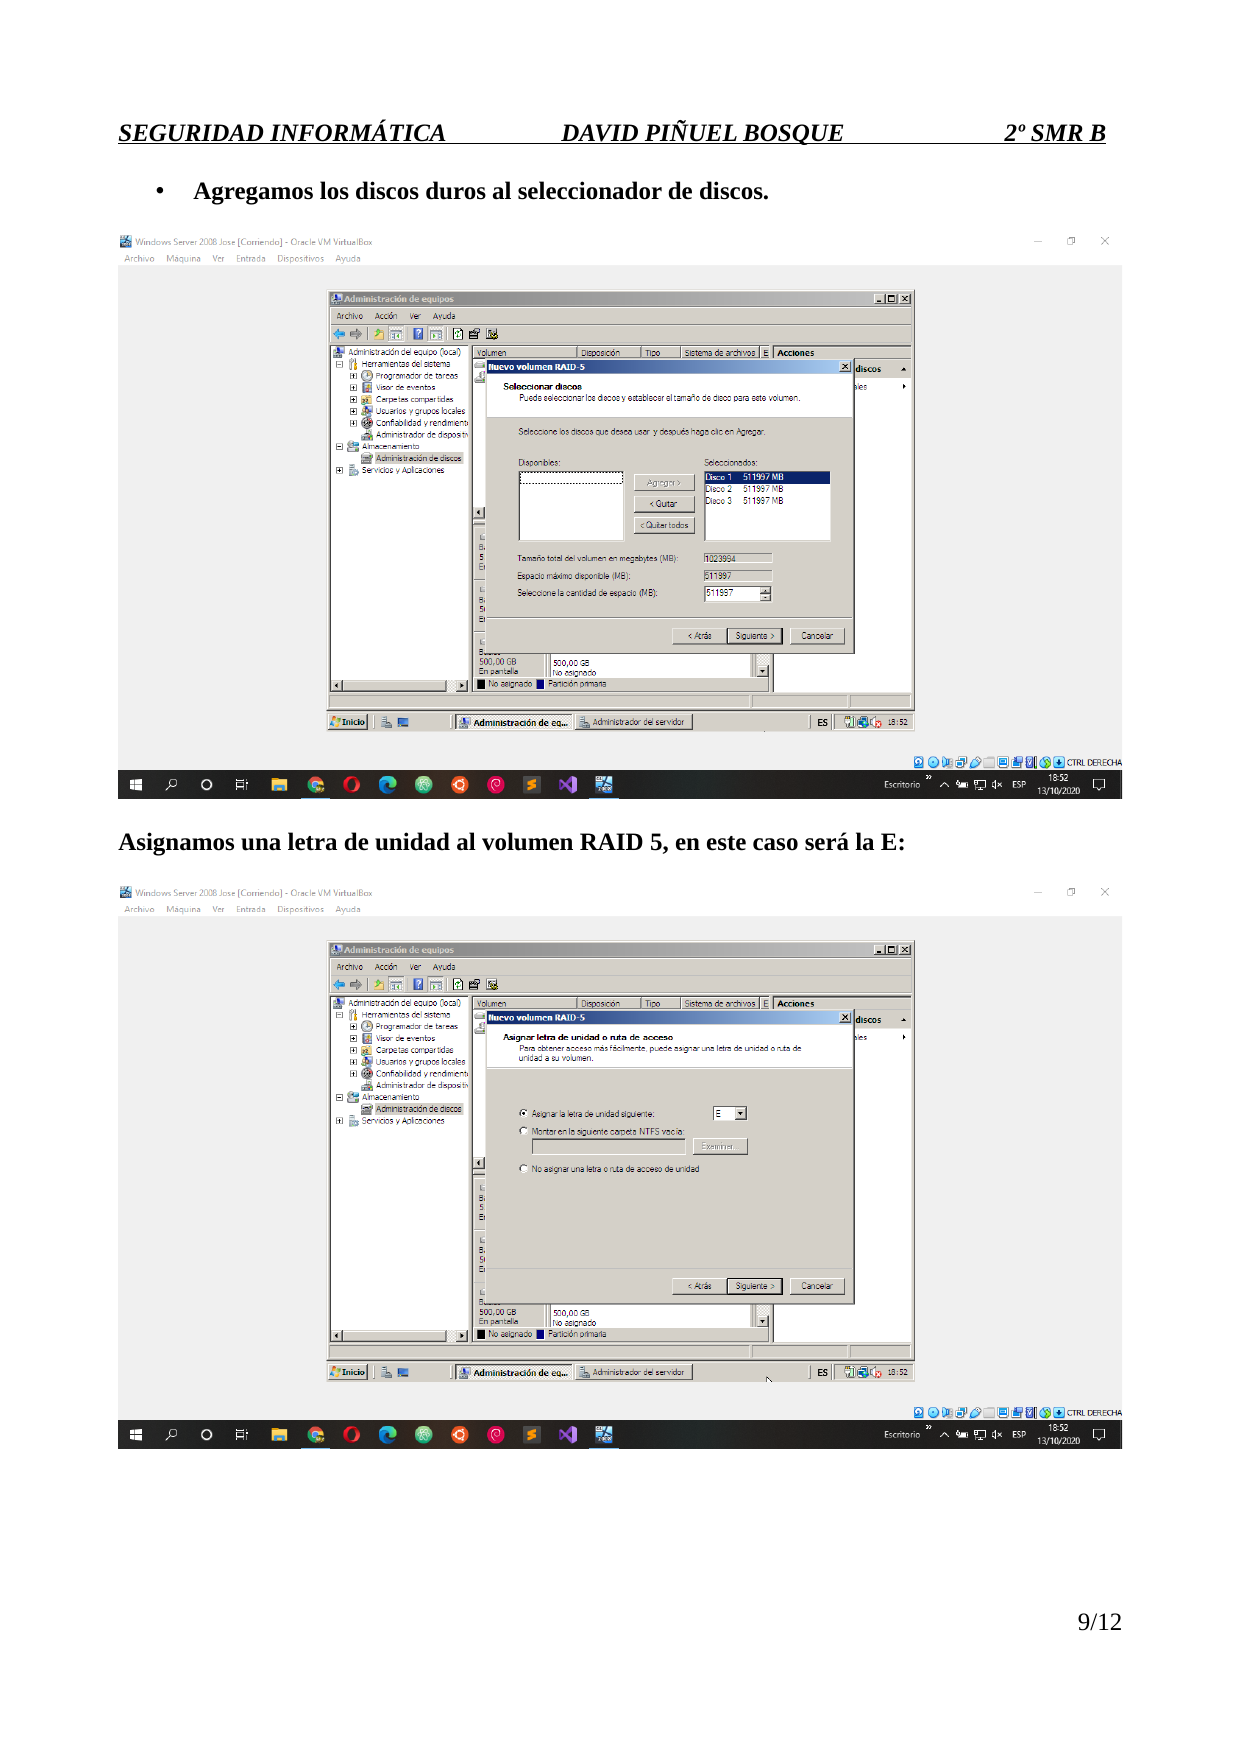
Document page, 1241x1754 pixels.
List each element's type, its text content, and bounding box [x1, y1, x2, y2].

text Asignamos una letra de unidad al volumen RAID 5, en este caso será la E: [118, 827, 1122, 856]
picture [118, 233, 1123, 799]
list Agregamos los discos duros al seleccionador de discos. [156, 176, 1122, 205]
picture [118, 884, 1123, 1449]
